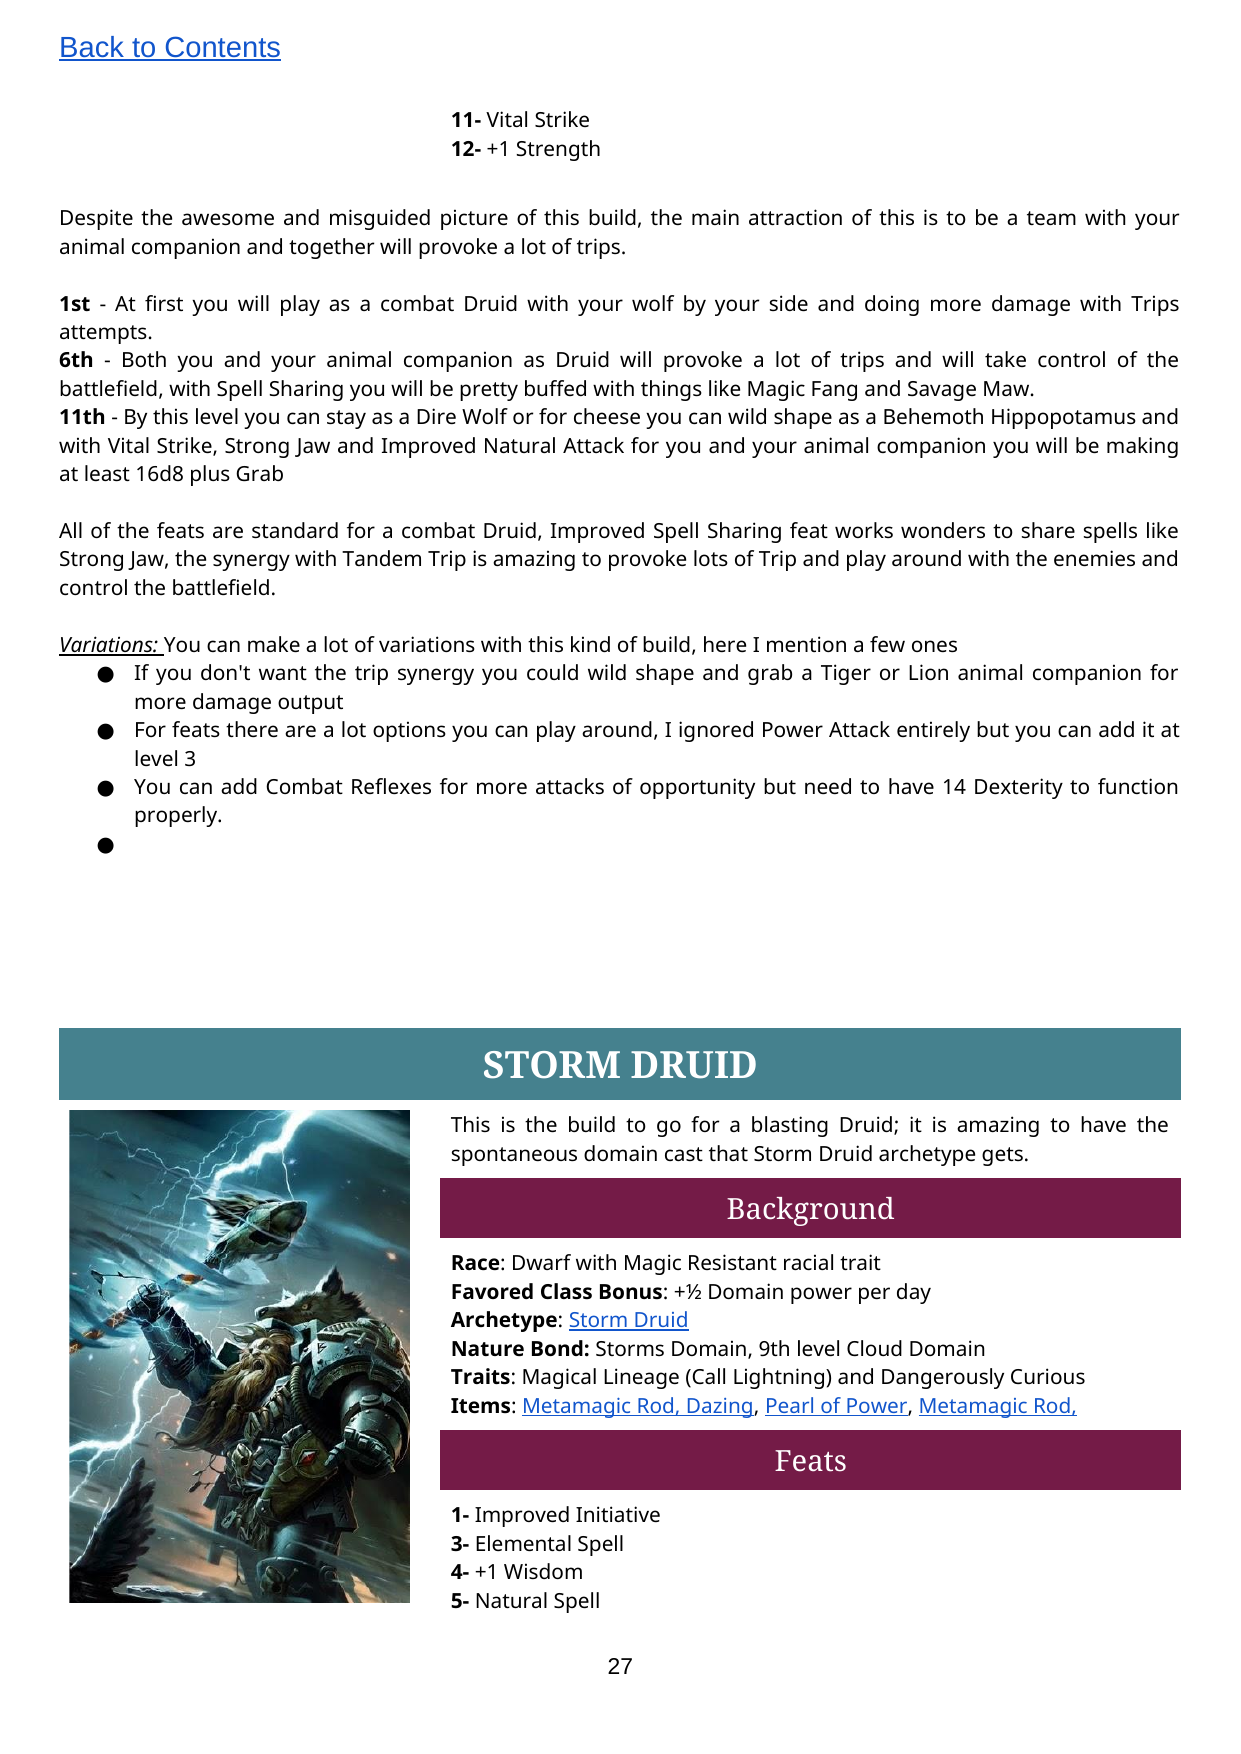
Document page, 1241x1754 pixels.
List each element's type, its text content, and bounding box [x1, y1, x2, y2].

text 11th - By this level you can stay as a Dire Wolf or for cheese you can wild shape as a Behemoth Hippopotamus and with Vital Strike, Strong Jaw and Improved Natural Attack for you and your animal companion you will be making at least 16d8 plus Grab [59, 402, 1181, 488]
table_cell 11- Vital Strike 12- +1 Strength [440, 95, 724, 173]
text Variations: You can make a lot of variations with this kind of build, here I mention a few ones [59, 630, 1181, 658]
text 6th - Both you and your animal companion as Druid will provoke a lot of trips and will take control of the battlefield, with Spell Sharing you will be pretty buffed with things like Magic Fang and Savage Maw. [59, 346, 1181, 402]
table_cell Background [440, 1178, 1181, 1238]
list For feats there are a lot options you can play around, I ignored Power Attack entirely but you can add it at level 3 [96, 715, 1181, 772]
table_cell Race: Dwarf with Magic Resistant racial trait Favored Class Bonus: +½ Domain power per day Archetype: Storm Druid Nature Bond: Storms Domain, 9th level Cloud Domain Traits: Magical Lineage (Call Lightning) and Dangerously Curious Items: Metamagic Rod, Dazing, Pearl of Power, Metamagic Rod, [440, 1238, 1181, 1429]
table_cell [725, 95, 1181, 173]
text All of the feats are standard for a combat Druid, Improved Spell Sharing feat works wonders to share spells like Strong Jaw, the synergy with Tandem Trip is amazing to provoke lots of Trip and play around with the enemies and control the battlefield. [59, 516, 1181, 601]
table_cell 1- Improved Initiative 3- Elemental Spell 4- +1 Wisdom 5- Natural Spell [440, 1490, 1181, 1625]
picture [239, 1110, 410, 1603]
table_cell [59, 1100, 440, 1625]
list You can add Combat Reflexes for more attacks of opportunity but need to have 14 Dexterity to function properly. [96, 772, 1181, 829]
table_cell Feats [440, 1430, 1181, 1490]
table_cell [59, 95, 440, 173]
text Despite the awesome and misguided picture of this build, the main attraction of this is to be a team with your animal companion and together will provoke a lot of trips. [59, 203, 1181, 260]
list If you don't want the trip synergy you could wild shape and grab a Tiger or Lion animal companion for more damage output [96, 658, 1181, 715]
text 1st - At first you will play as a combat Druid with your wolf by your side and doing more damage with Trips attempts. [59, 289, 1181, 346]
table_header STORM DRUID [59, 1028, 1181, 1100]
table_cell This is the build to go for a blasting Druid; it is amazing to have the spontaneous domain cast that Storm Druid archetype gets. [440, 1100, 1181, 1178]
